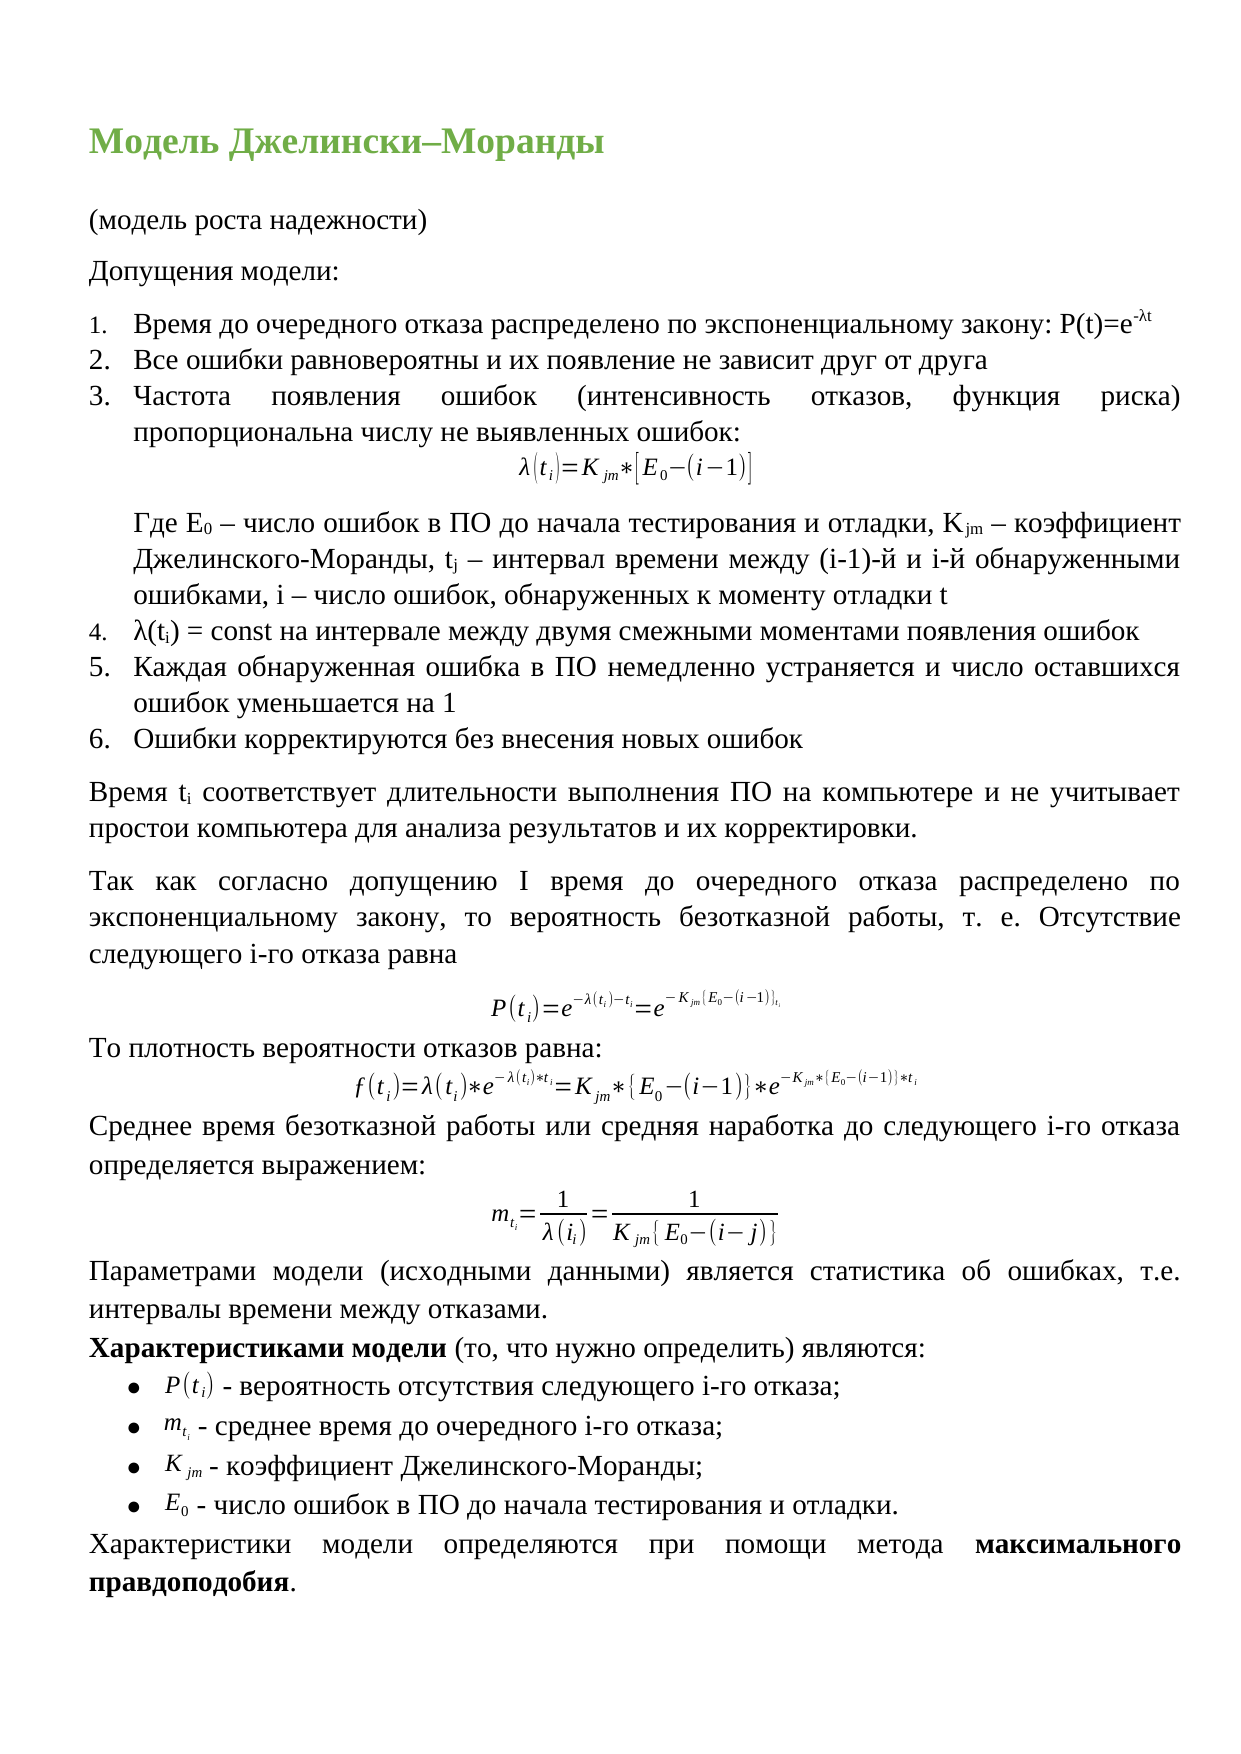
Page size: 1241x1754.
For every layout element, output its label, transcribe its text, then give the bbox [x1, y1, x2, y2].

text Модель Джелински–Моранды [89, 118, 1181, 161]
list Время до очередного отказа распределено по экспоненциальному закону: P(t)=e-λt [89, 306, 1181, 339]
list - вероятность отсутствия следующего i-го отказа; [126, 1368, 1181, 1403]
text Параметрами модели (исходными данными) является статистика об ошибках, т.е. интервалы времени между отказами. [89, 1253, 1181, 1325]
list - среднее время до очередного i-го отказа; [126, 1408, 1181, 1443]
text Среднее время безотказной работы или средняя наработка до следующего i-го отказа определяется выражением: [89, 1108, 1181, 1180]
list Ошибки корректируются без внесения новых ошибок [89, 722, 1181, 755]
subtitle (модель роста надежности) [89, 202, 1181, 236]
list Частота появления ошибок (интенсивность отказов, функция риска) пропорциональна числу не выявленных ошибок: [89, 378, 1181, 448]
list - число ошибок в ПО до начала тестирования и отладки. [126, 1487, 1181, 1521]
text Время ti соответствует длительности выполнения ПО на компьютере и не учитывает простои компьютера для анализа результатов и их корректировки. [89, 774, 1181, 844]
list Все ошибки равновероятны и их появление не зависит друг от друга [89, 342, 1181, 376]
text То плотность вероятности отказов равна: [89, 1030, 1181, 1063]
text Характеристики модели определяются при помощи метода максимального правдоподобия. [89, 1526, 1181, 1598]
list Каждая обнаруженная ошибка в ПО немедленно устраняется и число оставшихся ошибок уменьшается на 1 [89, 649, 1181, 719]
list λ(ti) = const на интервале между двумя смежными моментами появления ошибок [89, 613, 1181, 647]
list - коэффициент Джелинского-Моранды; [126, 1448, 1181, 1482]
text Допущения модели: [89, 253, 1181, 287]
text Характеристиками модели (то, что нужно определить) являются: [89, 1330, 1181, 1363]
text Где E0 – число ошибок в ПО до начала тестирования и отладки, Kjm – коэффициент Джелинского-Моранды, tj – интервал времени между (i-1)-й и i-й обнаруженными ошибками, i – число ошибок, обнаруженных к моменту отладки t [133, 505, 1181, 611]
text Так как согласно допущению I время до очередного отказа распределено по экспоненциальному закону, то вероятность безотказной работы, т. е. Отсутствие следующего i-го отказа равна [89, 863, 1181, 969]
